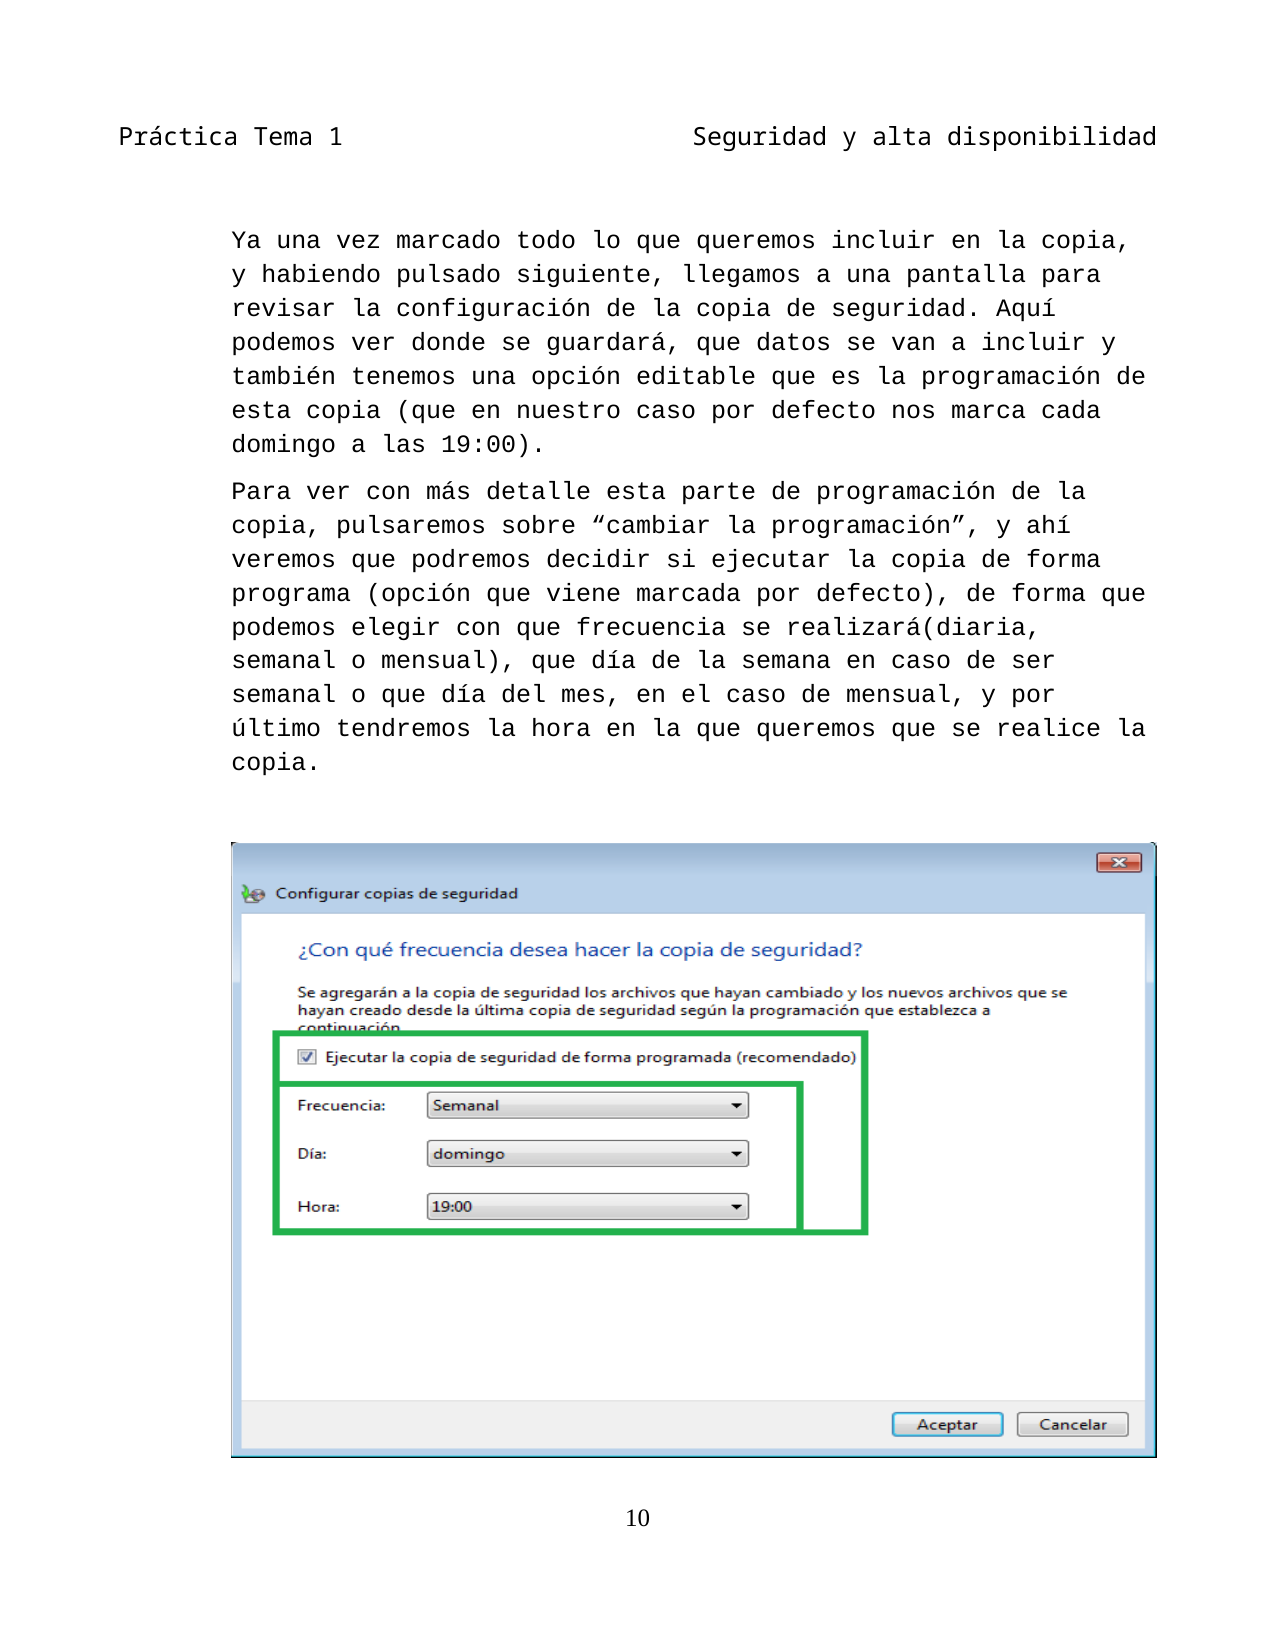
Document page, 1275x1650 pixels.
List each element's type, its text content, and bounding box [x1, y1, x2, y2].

text Para ver con más detalle esta parte de programación de la copia, pulsaremos sobre “cambiar la programación”, y ahí veremos que podremos decidir si ejecutar la copia de forma programa (opción que viene marcada por defecto), de forma que podemos elegir con que frecuencia se realizará(diaria, semanal o mensual), que día de la semana en caso de ser semanal o que día del mes, en el caso de mensual, y por último tendremos la hora en la que queremos que se realice la copia. [231, 478, 1157, 778]
text Ya una vez marcado todo lo que queremos incluir en la copia, y habiendo pulsado siguiente, llegamos a una pantalla para revisar la configuración de la copia de seguridad. Aquí podemos ver donde se guardará, que datos se van a incluir y también tenemos una opción editable que es la programación de esta copia (que en nuestro caso por defecto nos marca cada domingo a las 19:00). [231, 228, 1157, 460]
picture [231, 842, 1157, 1458]
